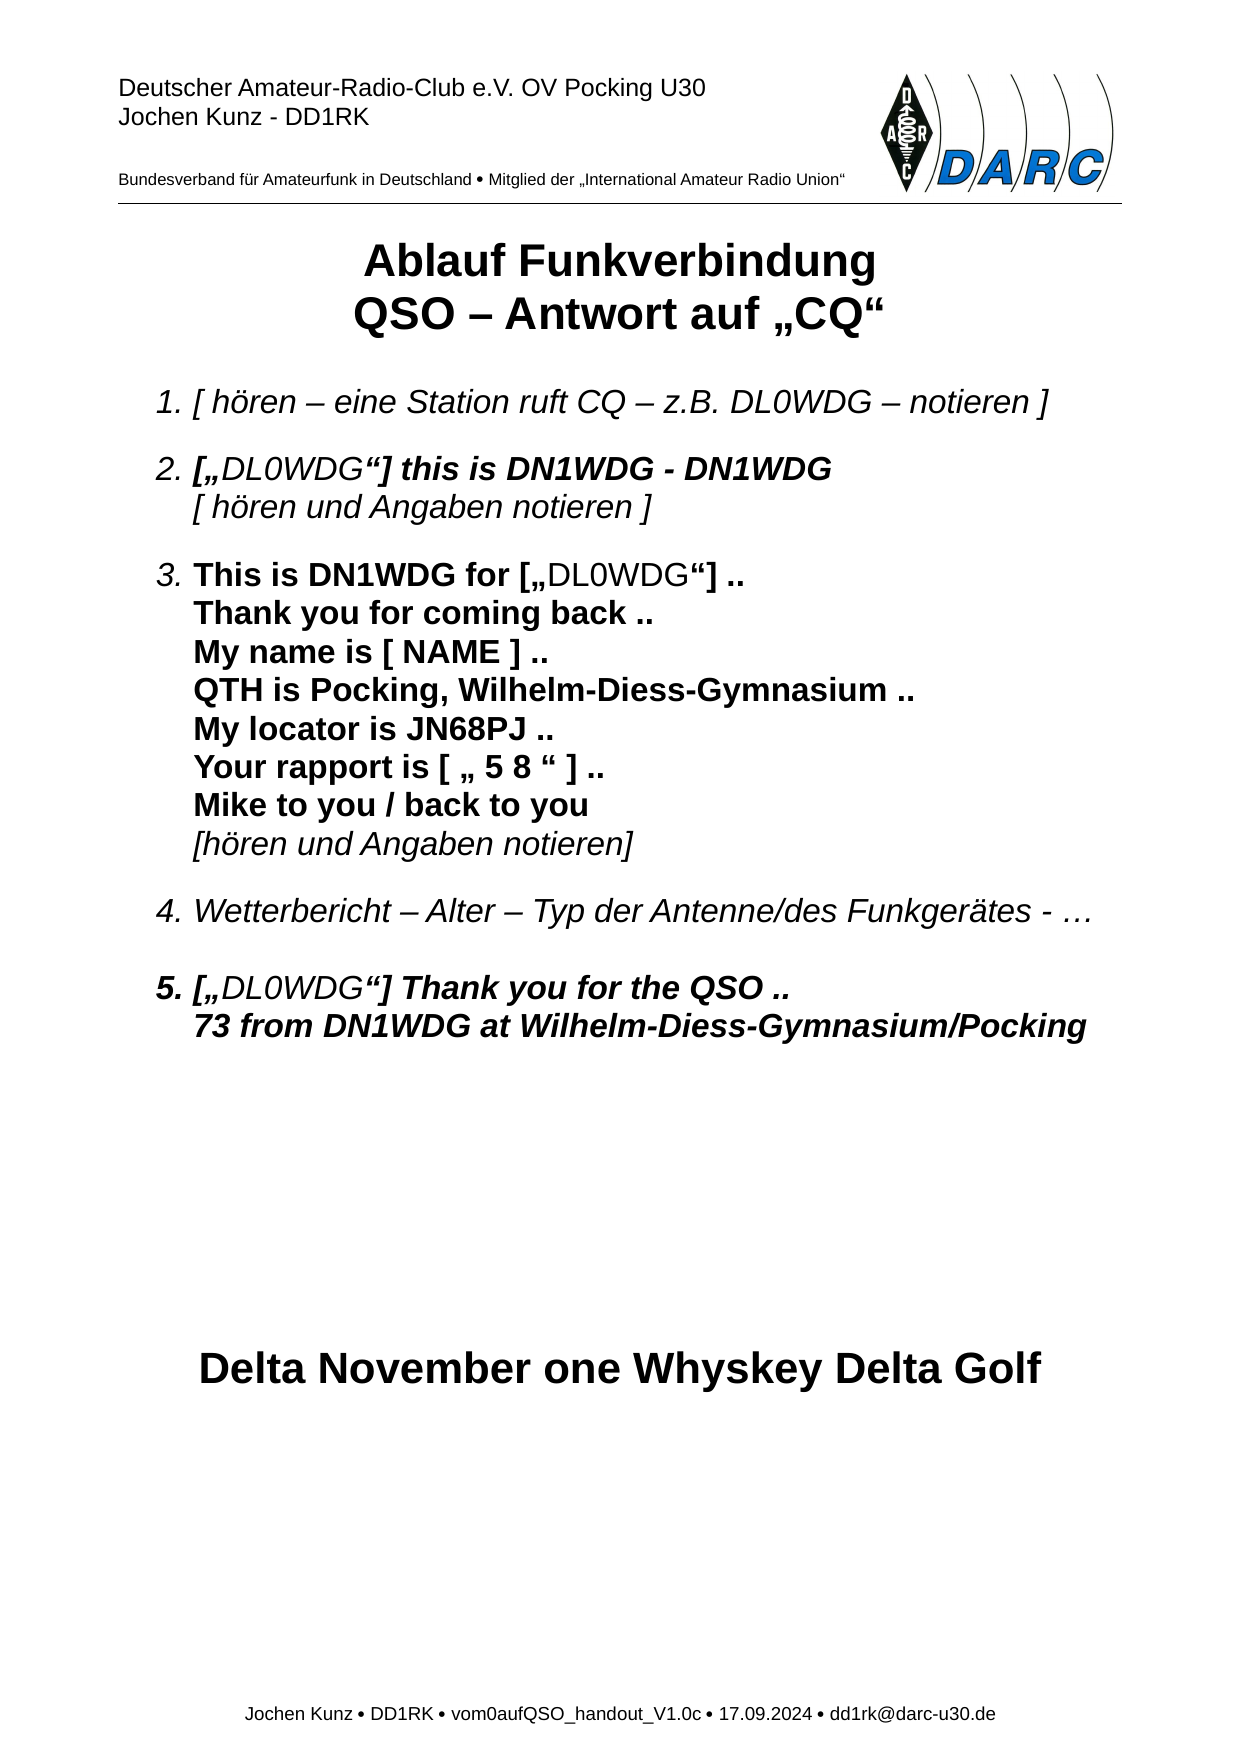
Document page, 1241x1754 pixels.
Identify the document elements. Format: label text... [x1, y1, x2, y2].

list This is DN1WDG for [„DL0WDG“] .. Thank you for coming back .. My name is [ NAME ] .. QTH is Pocking, Wilhelm-Diess-Gymnasium .. My locator is JN68PJ .. Your rapport is [ „ 5 8 “ ] .. Mike to you / back to you [hören und Angaben notieren] [156, 555, 1122, 891]
list Wetterbericht – Alter – Typ der Antenne/des Funkgerätes - … [156, 891, 1122, 968]
text Ablauf Funkverbindung QSO – Antwort auf „CQ“ [118, 233, 1122, 339]
list [„DL0WDG“] this is DN1WDG - DN1WDG [ hören und Angaben notieren ] [156, 449, 1122, 555]
list [„DL0WDG“] Thank you for the QSO .. 73 from DN1WDG at Wilhelm-Diess-Gymnasium/Pocking [156, 968, 1122, 1045]
list [ hören – eine Station ruft CQ – z.B. DL0WDG – notieren ] [156, 382, 1122, 449]
text Delta November one Whyskey Delta Golf [118, 1342, 1122, 1393]
picture [879, 71, 1115, 197]
